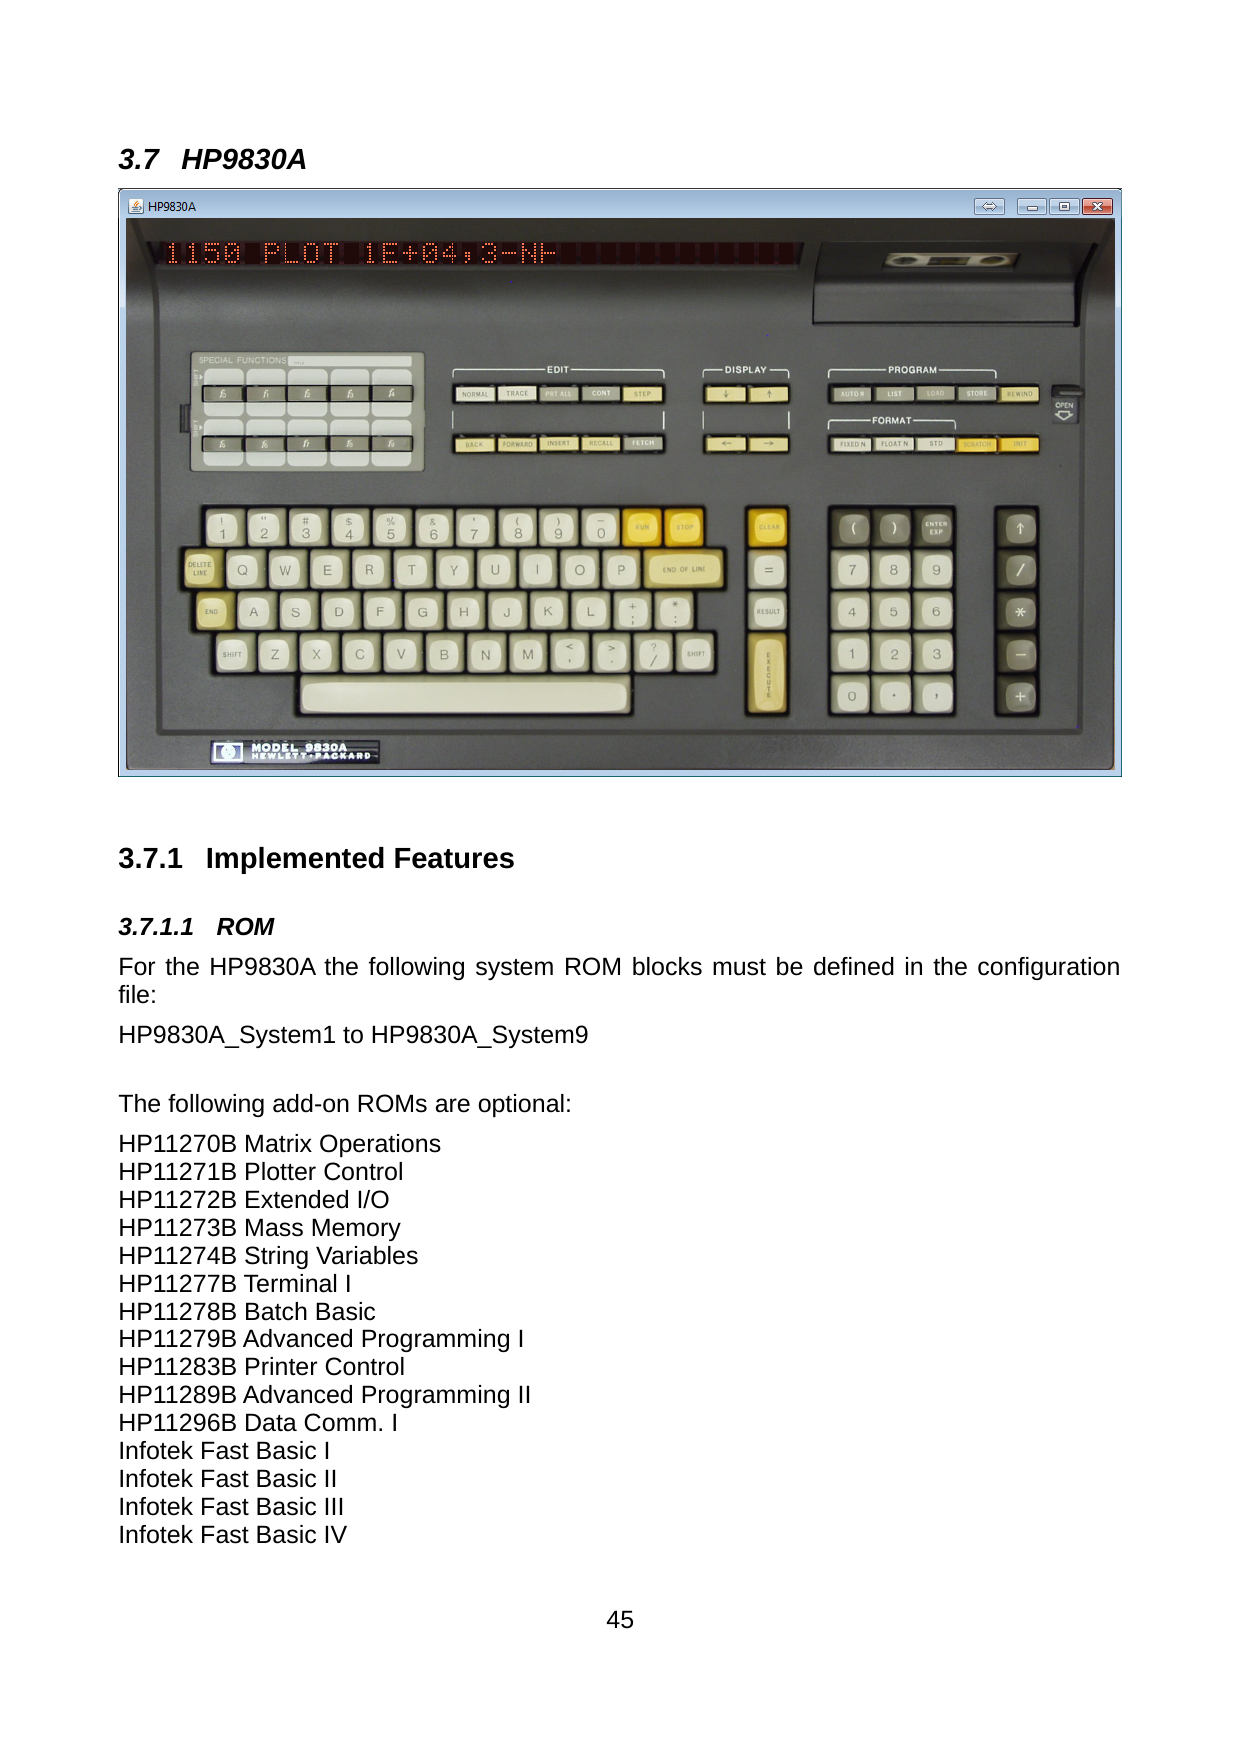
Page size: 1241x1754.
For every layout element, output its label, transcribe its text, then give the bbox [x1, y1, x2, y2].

text Infotek Fast Basic III [118, 1493, 1122, 1521]
text HP11283B Printer Control [118, 1353, 1122, 1381]
text HP11278B Batch Basic [118, 1297, 1122, 1325]
subtitle HP9830A [118, 143, 1122, 176]
text Infotek Fast Basic IV [118, 1521, 1122, 1548]
subtitle ROM [118, 912, 1122, 940]
text HP11296B Data Comm. I [118, 1409, 1122, 1437]
text HP11273B Mass Memory [118, 1213, 1122, 1241]
text Infotek Fast Basic II [118, 1465, 1122, 1493]
text HP9830A_System1 to HP9830A_System9 [118, 1021, 1122, 1049]
text Infotek Fast Basic I [118, 1437, 1122, 1465]
text HP11271B Plotter Control [118, 1158, 1122, 1186]
subtitle Implemented Features [118, 842, 1122, 875]
text For the HP9830A the following system ROM blocks must be defined in the configuration file: [118, 953, 1122, 1008]
text HP11289B Advanced Programming II [118, 1381, 1122, 1409]
text The following add-on ROMs are optional: [118, 1089, 1122, 1117]
text HP11279B Advanced Programming I [118, 1325, 1122, 1353]
text HP11274B String Variables [118, 1241, 1122, 1269]
text HP11277B Terminal I [118, 1269, 1122, 1297]
picture [118, 188, 1122, 777]
text HP11270B Matrix Operations [118, 1130, 1122, 1158]
text HP11272B Extended I/O [118, 1186, 1122, 1213]
